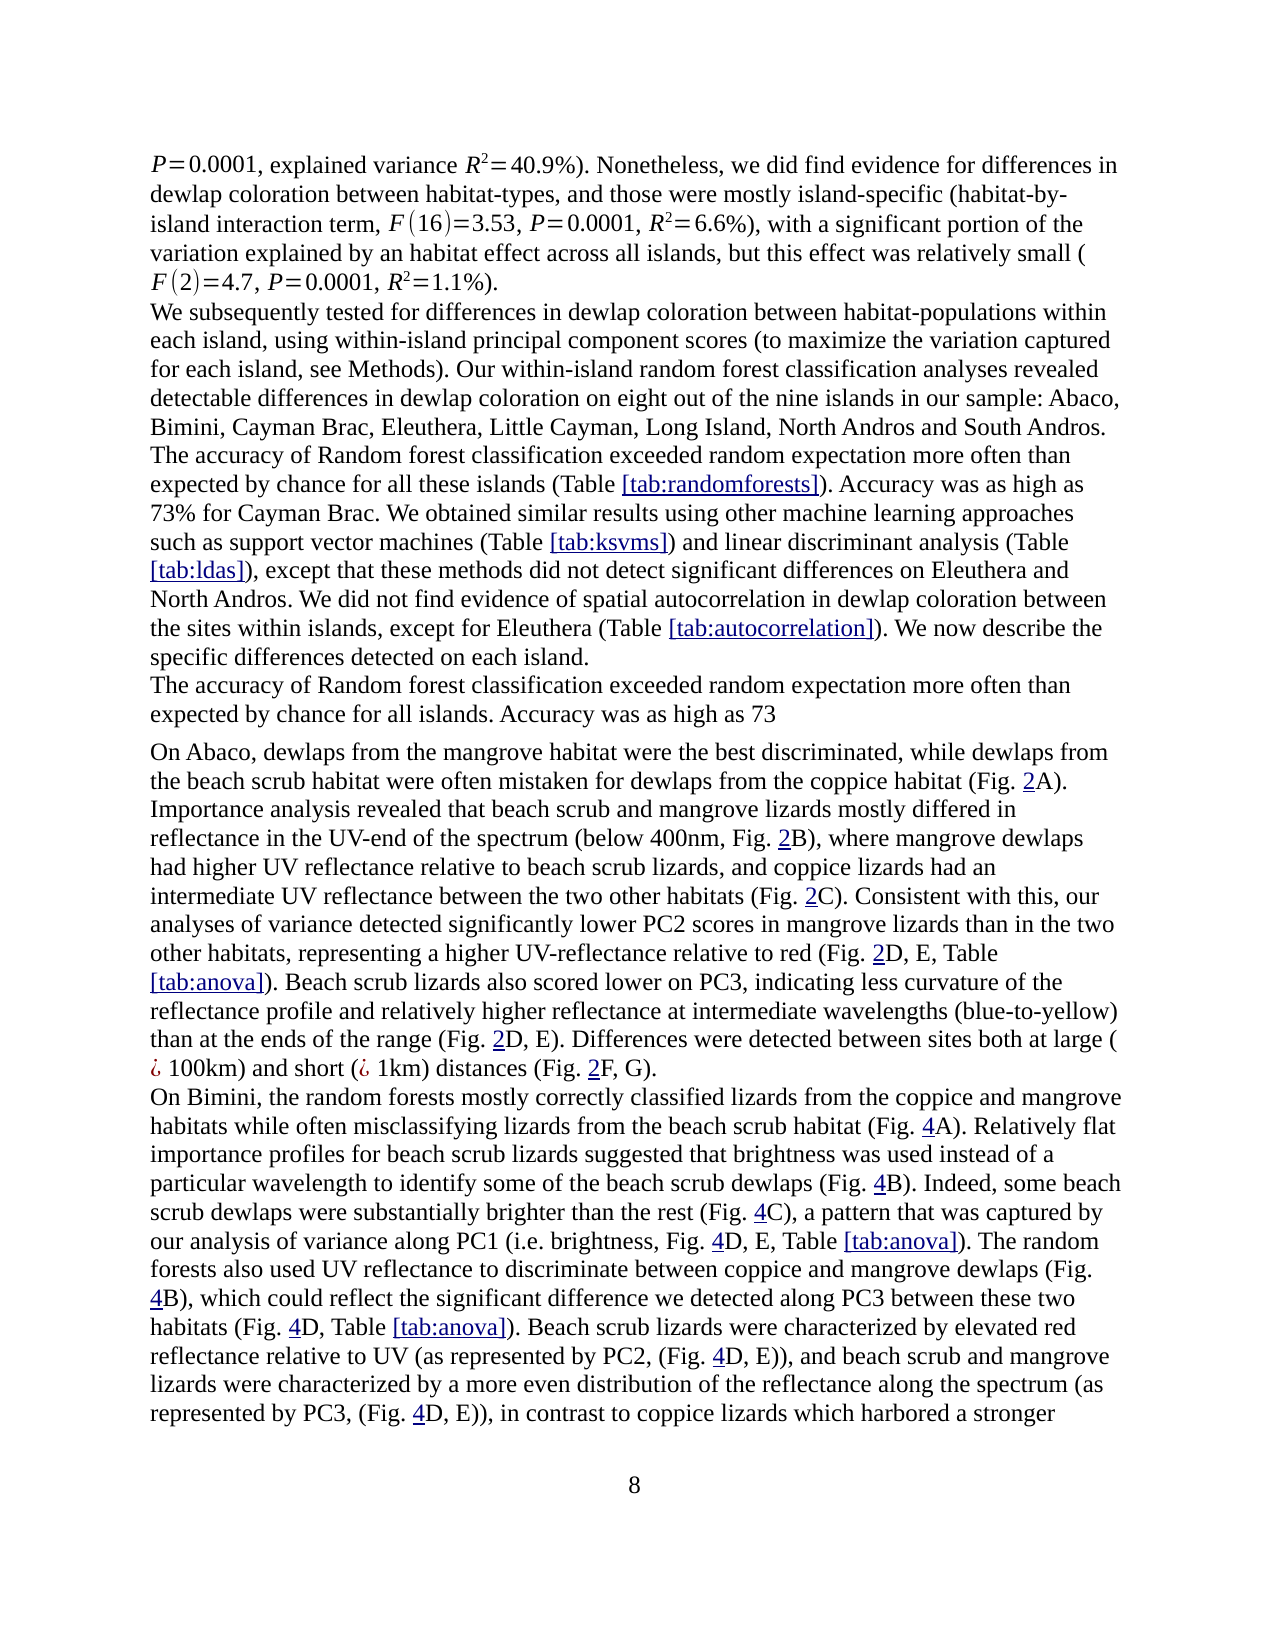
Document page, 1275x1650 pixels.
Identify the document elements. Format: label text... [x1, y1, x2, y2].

text We tested for variation in A. sagrei dewlap coloration between populations living in three characteristic habitat-types across nine islands that span the West Indian range of the brown anole (beach scrub, primary coppice and mangroves). We found that most of the variation in coloration was partitioned between islands (two-way PERMANOVA, , , explained variance %). Nonetheless, we did find evidence for differences in dewlap coloration between habitat-types, and those were mostly island-specific (habitat-by-island interaction term, , , %), with a significant portion of the variation explained by an habitat effect across all islands, but this effect was relatively small (, , %). We subsequently tested for differences in dewlap coloration between habitat-populations within each island, using within-island principal component scores (to maximize the variation captured for each island, see Methods). Our within-island random forest classification analyses revealed detectable differences in dewlap coloration on eight out of the nine islands in our sample: Abaco, Bimini, Cayman Brac, Eleuthera, Little Cayman, Long Island, North Andros and South Andros. The accuracy of Random forest classification exceeded random expectation more often than expected by chance for all these islands (Table [tab:randomforests]). Accuracy was as high as 73% for Cayman Brac. We obtained similar results using other machine learning approaches such as support vector machines (Table [tab:ksvms]) and linear discriminant analysis (Table [tab:ldas]), except that these methods did not detect significant differences on Eleuthera and North Andros. We did not find evidence of spatial autocorrelation in dewlap coloration between the sites within islands, except for Eleuthera (Table [tab:autocorrelation]). We now describe the specific differences detected on each island. The accuracy of Random forest classification exceeded random expectation more often than expected by chance for all islands. Accuracy was as high as 73 [150, 150, 1125, 728]
text On Abaco, dewlaps from the mangrove habitat were the best discriminated, while dewlaps from the beach scrub habitat were often mistaken for dewlaps from the coppice habitat (Fig. 2A). Importance analysis revealed that beach scrub and mangrove lizards mostly differed in reflectance in the UV-end of the spectrum (below 400nm, Fig. 2B), where mangrove dewlaps had higher UV reflectance relative to beach scrub lizards, and coppice lizards had an intermediate UV reflectance between the two other habitats (Fig. 2C). Consistent with this, our analyses of variance detected significantly lower PC2 scores in mangrove lizards than in the two other habitats, representing a higher UV-reflectance relative to red (Fig. 2D, E, Table [tab:anova]). Beach scrub lizards also scored lower on PC3, indicating less curvature of the reflectance profile and relatively higher reflectance at intermediate wavelengths (blue-to-yellow) than at the ends of the range (Fig. 2D, E). Differences were detected between sites both at large ( 100km) and short ( 1km) distances (Fig. 2F, G). On Bimini, the random forests mostly correctly classified lizards from the coppice and mangrove habitats while often misclassifying lizards from the beach scrub habitat (Fig. 4A). Relatively flat importance profiles for beach scrub lizards suggested that brightness was used instead of a particular wavelength to identify some of the beach scrub dewlaps (Fig. 4B). Indeed, some beach scrub dewlaps were substantially brighter than the rest (Fig. 4C), a pattern that was captured by our analysis of variance along PC1 (i.e. brightness, Fig. 4D, E, Table [tab:anova]). The random forests also used UV reflectance to discriminate between coppice and mangrove dewlaps (Fig. 4B), which could reflect the significant difference we detected along PC3 between these two habitats (Fig. 4D, Table [tab:anova]). Beach scrub lizards were characterized by elevated red reflectance relative to UV (as represented by PC2, (Fig. 4D, E)), and beach scrub and mangrove lizards were characterized by a more even distribution of the reflectance along the spectrum (as represented by PC3, (Fig. 4D, E)), in contrast to coppice lizards which harbored a stronger [150, 737, 1125, 1427]
